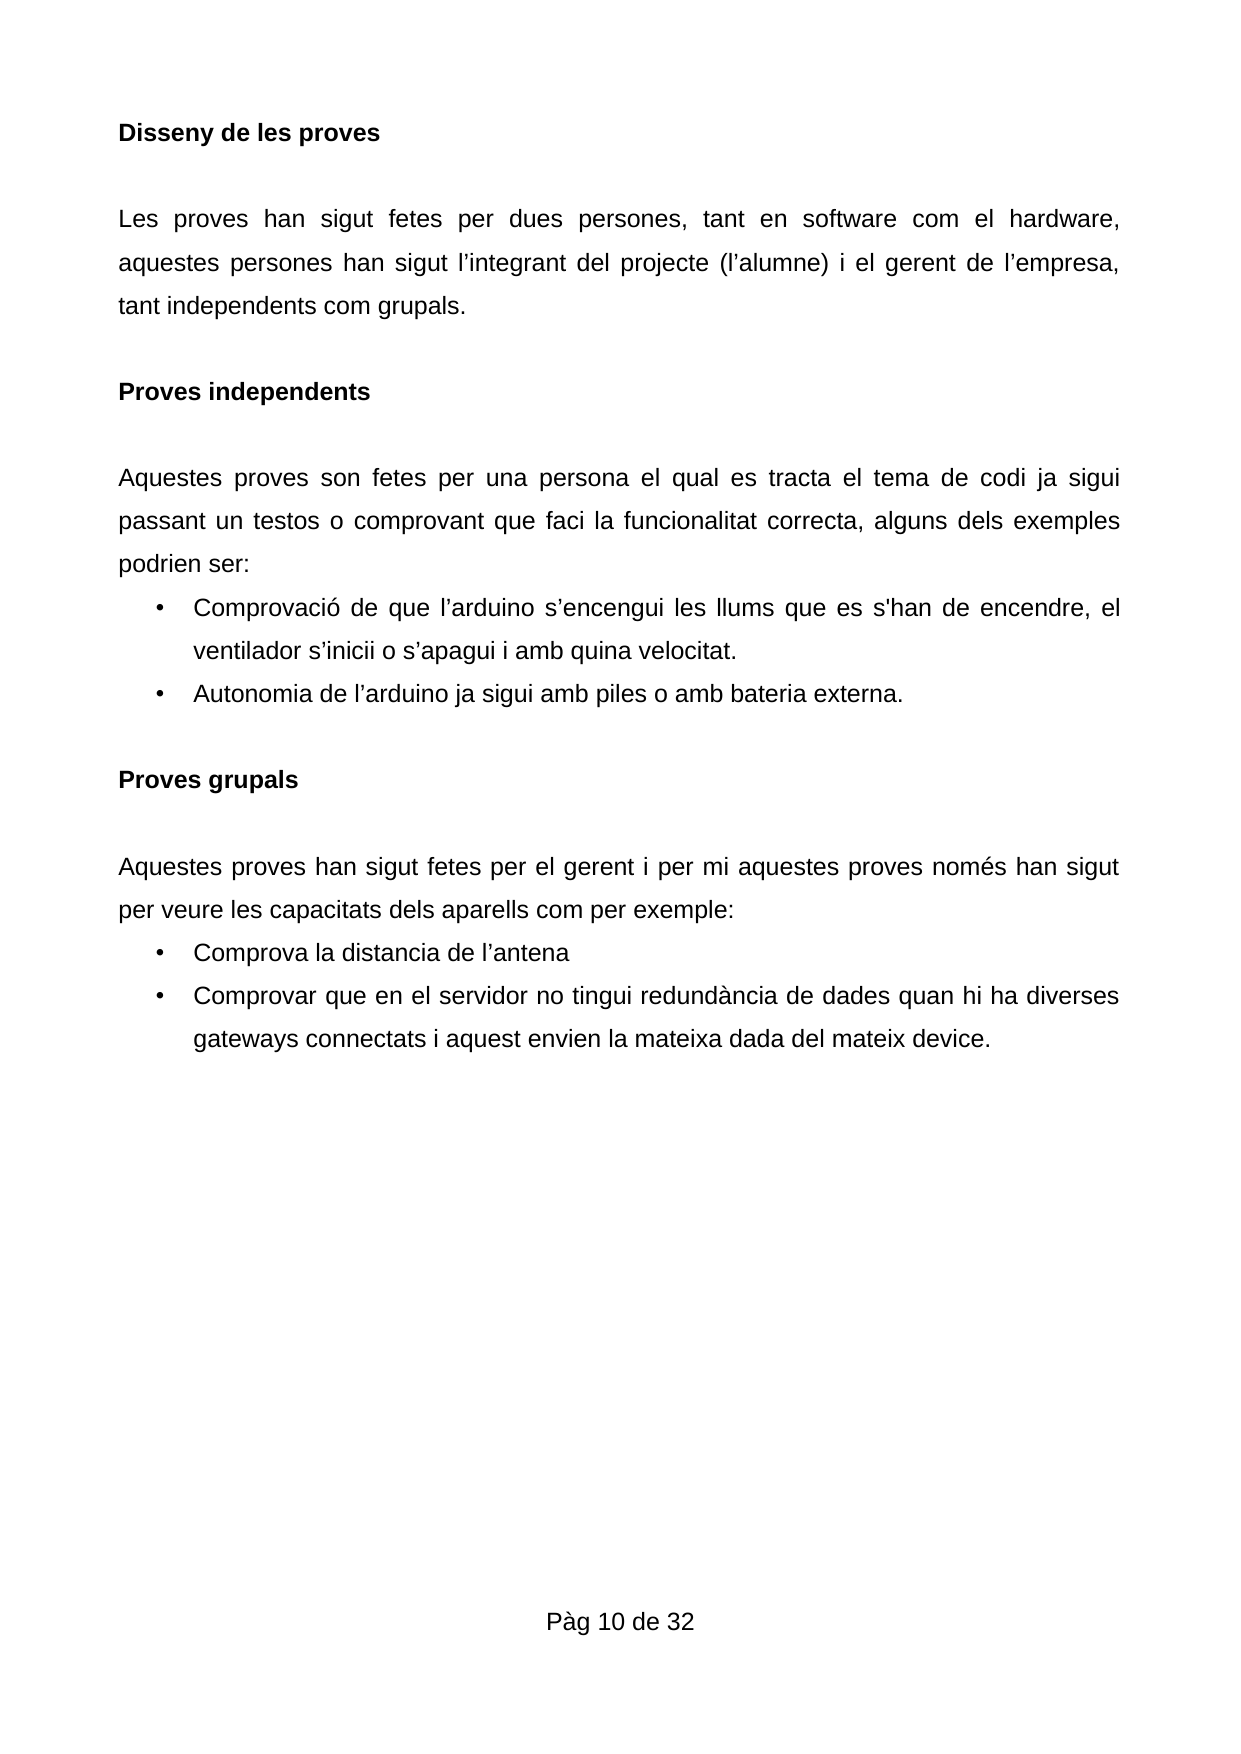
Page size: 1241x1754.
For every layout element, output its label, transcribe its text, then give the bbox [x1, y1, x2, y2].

text Les proves han sigut fetes per dues persones, tant en software com el hardware, aquestes persones han sigut l’integrant del projecte (l’alumne) i el gerent de l’empresa, tant independents com grupals. [118, 204, 1122, 319]
subtitle Proves grupals [118, 765, 1122, 794]
subtitle Disseny de les proves [118, 118, 1122, 147]
text Aquestes proves son fetes per una persona el qual es tracta el tema de codi ja sigui passant un testos o comprovant que faci la funcionalitat correcta, alguns dels exemples podrien ser: [118, 463, 1122, 578]
list Comprovar que en el servidor no tingui redundància de dades quan hi ha diverses gateways connectats i aquest envien la mateixa dada del mateix device. [156, 981, 1122, 1053]
list Comprovació de que l’arduino s’encengui les llums que es s'han de encendre, el ventilador s’inicii o s’apagui i amb quina velocitat. [156, 592, 1122, 664]
list Autonomia de l’arduino ja sigui amb piles o amb bateria externa. [156, 679, 1122, 708]
text Aquestes proves han sigut fetes per el gerent i per mi aquestes proves només han sigut per veure les capacitats dels aparells com per exemple: [118, 851, 1122, 923]
subtitle Proves independents [118, 377, 1122, 406]
list Comprova la distancia de l’antena [156, 938, 1122, 967]
